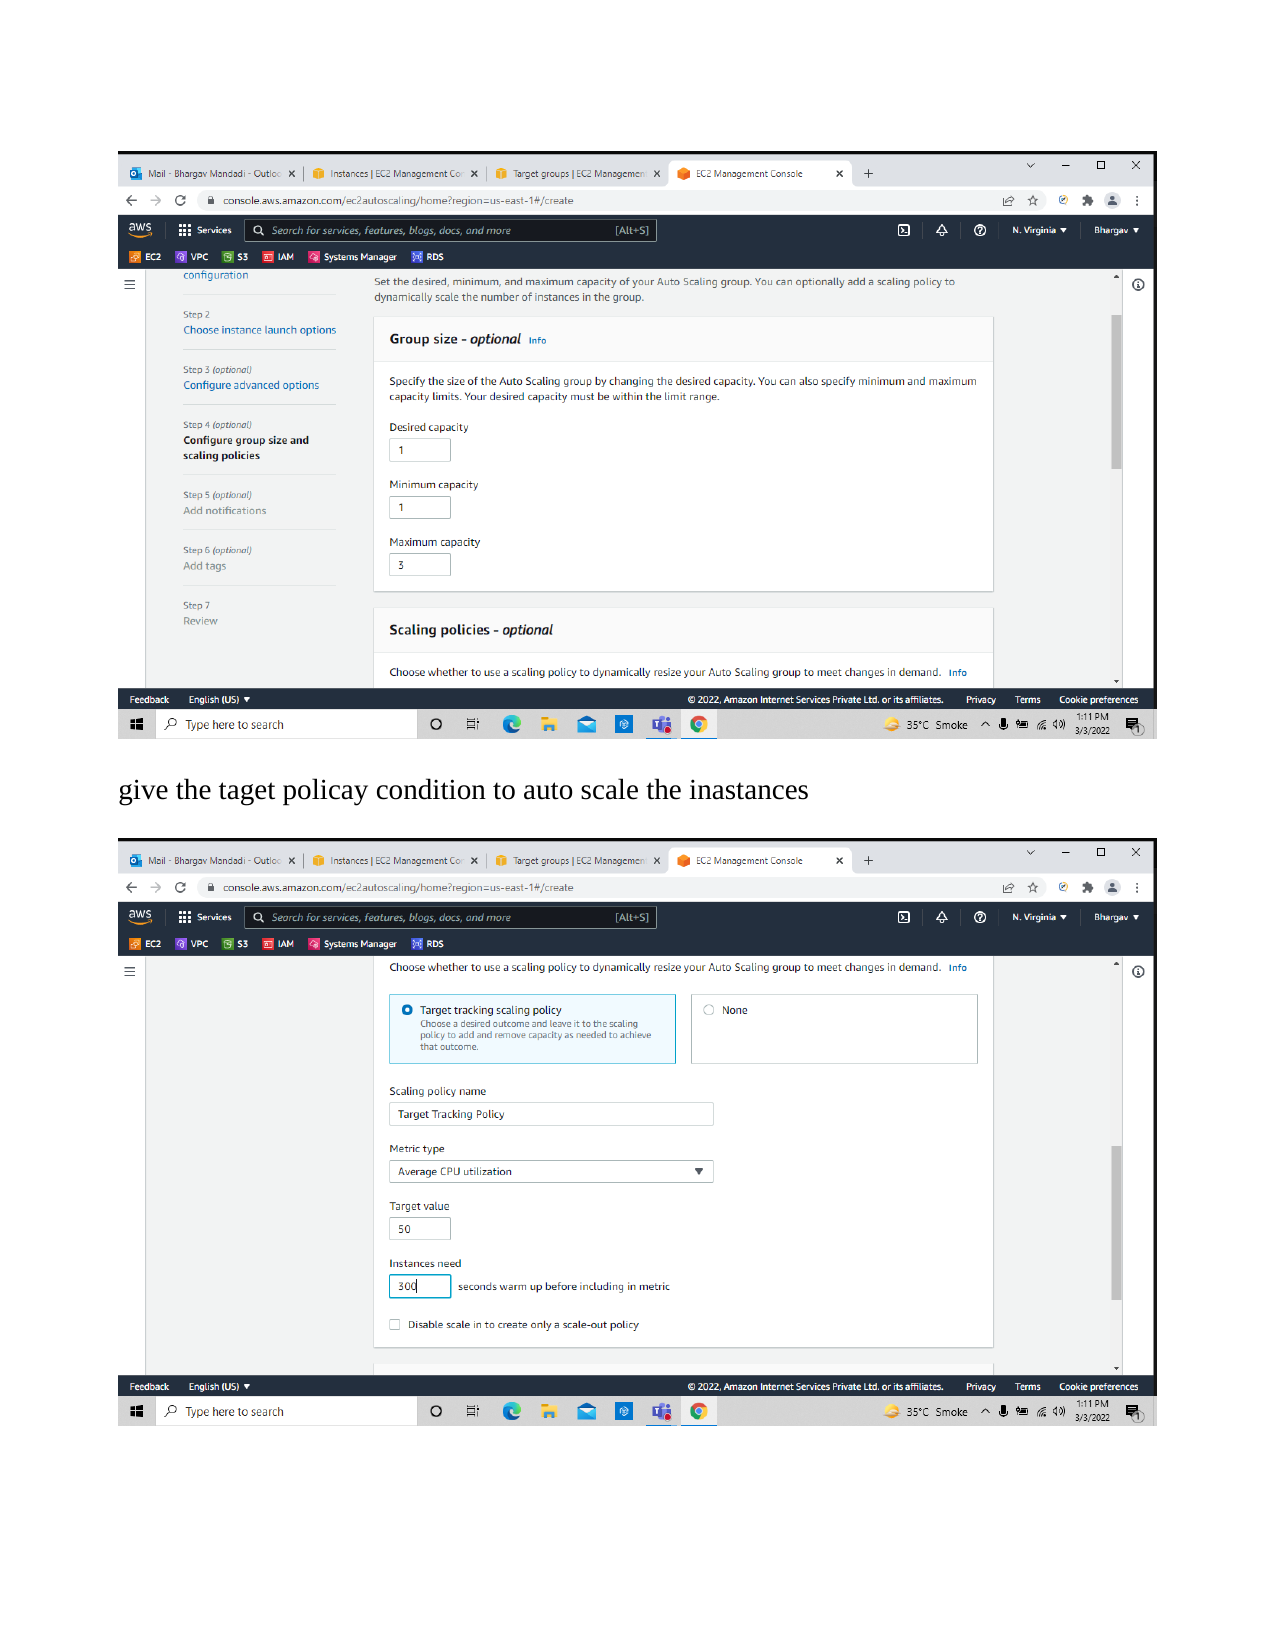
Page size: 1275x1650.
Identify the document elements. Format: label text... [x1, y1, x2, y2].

picture [118, 838, 1157, 1426]
picture [118, 151, 1157, 739]
text give the taget policay condition to auto scale the inastances [118, 772, 1157, 805]
